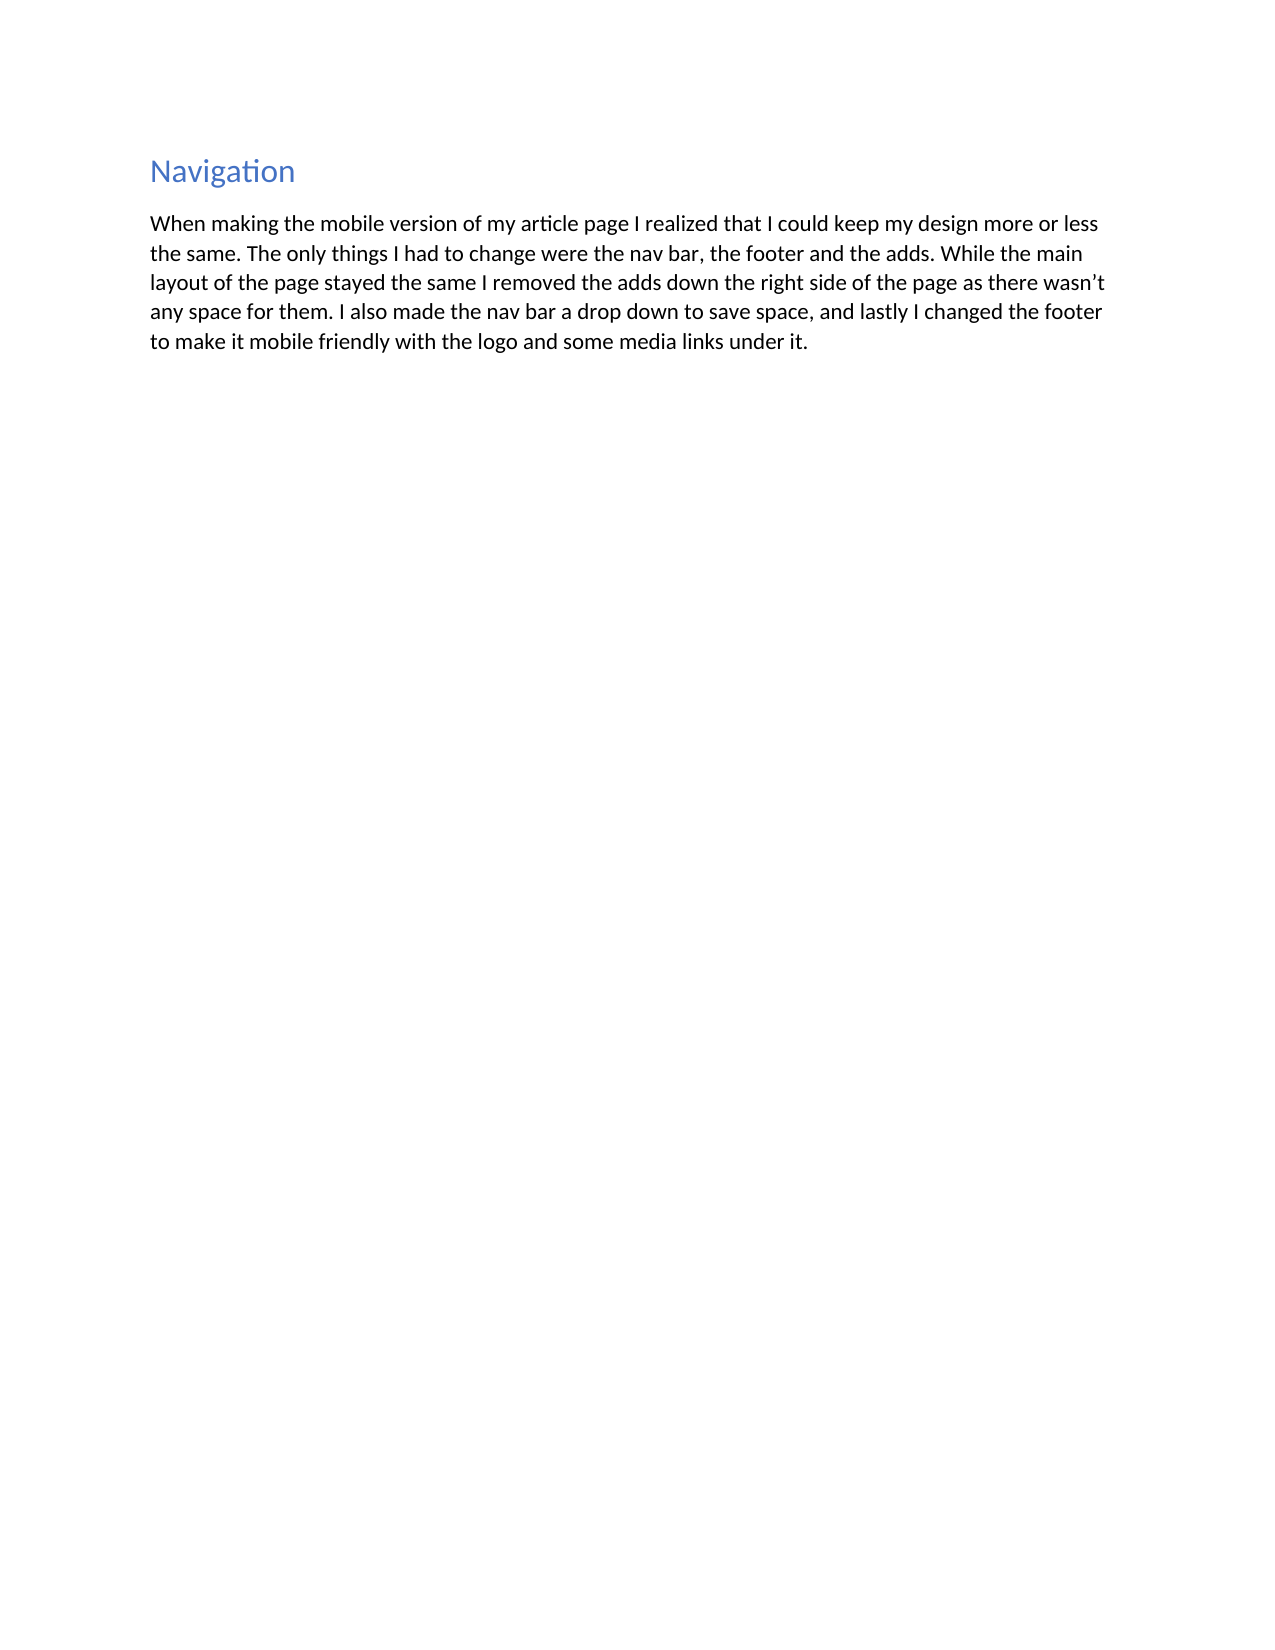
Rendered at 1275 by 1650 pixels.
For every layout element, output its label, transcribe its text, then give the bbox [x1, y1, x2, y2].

text When making the mobile version of my article page I realized that I could keep my design more or less the same. The only things I had to change were the nav bar, the footer and the adds. While the main layout of the page stayed the same I removed the adds down the right side of the page as there wasn’t any space for them. I also made the nav bar a drop down to save space, and lastly I changed the footer to make it mobile friendly with the logo and some media links under it. [150, 209, 1125, 355]
text Navigation [150, 150, 1125, 191]
